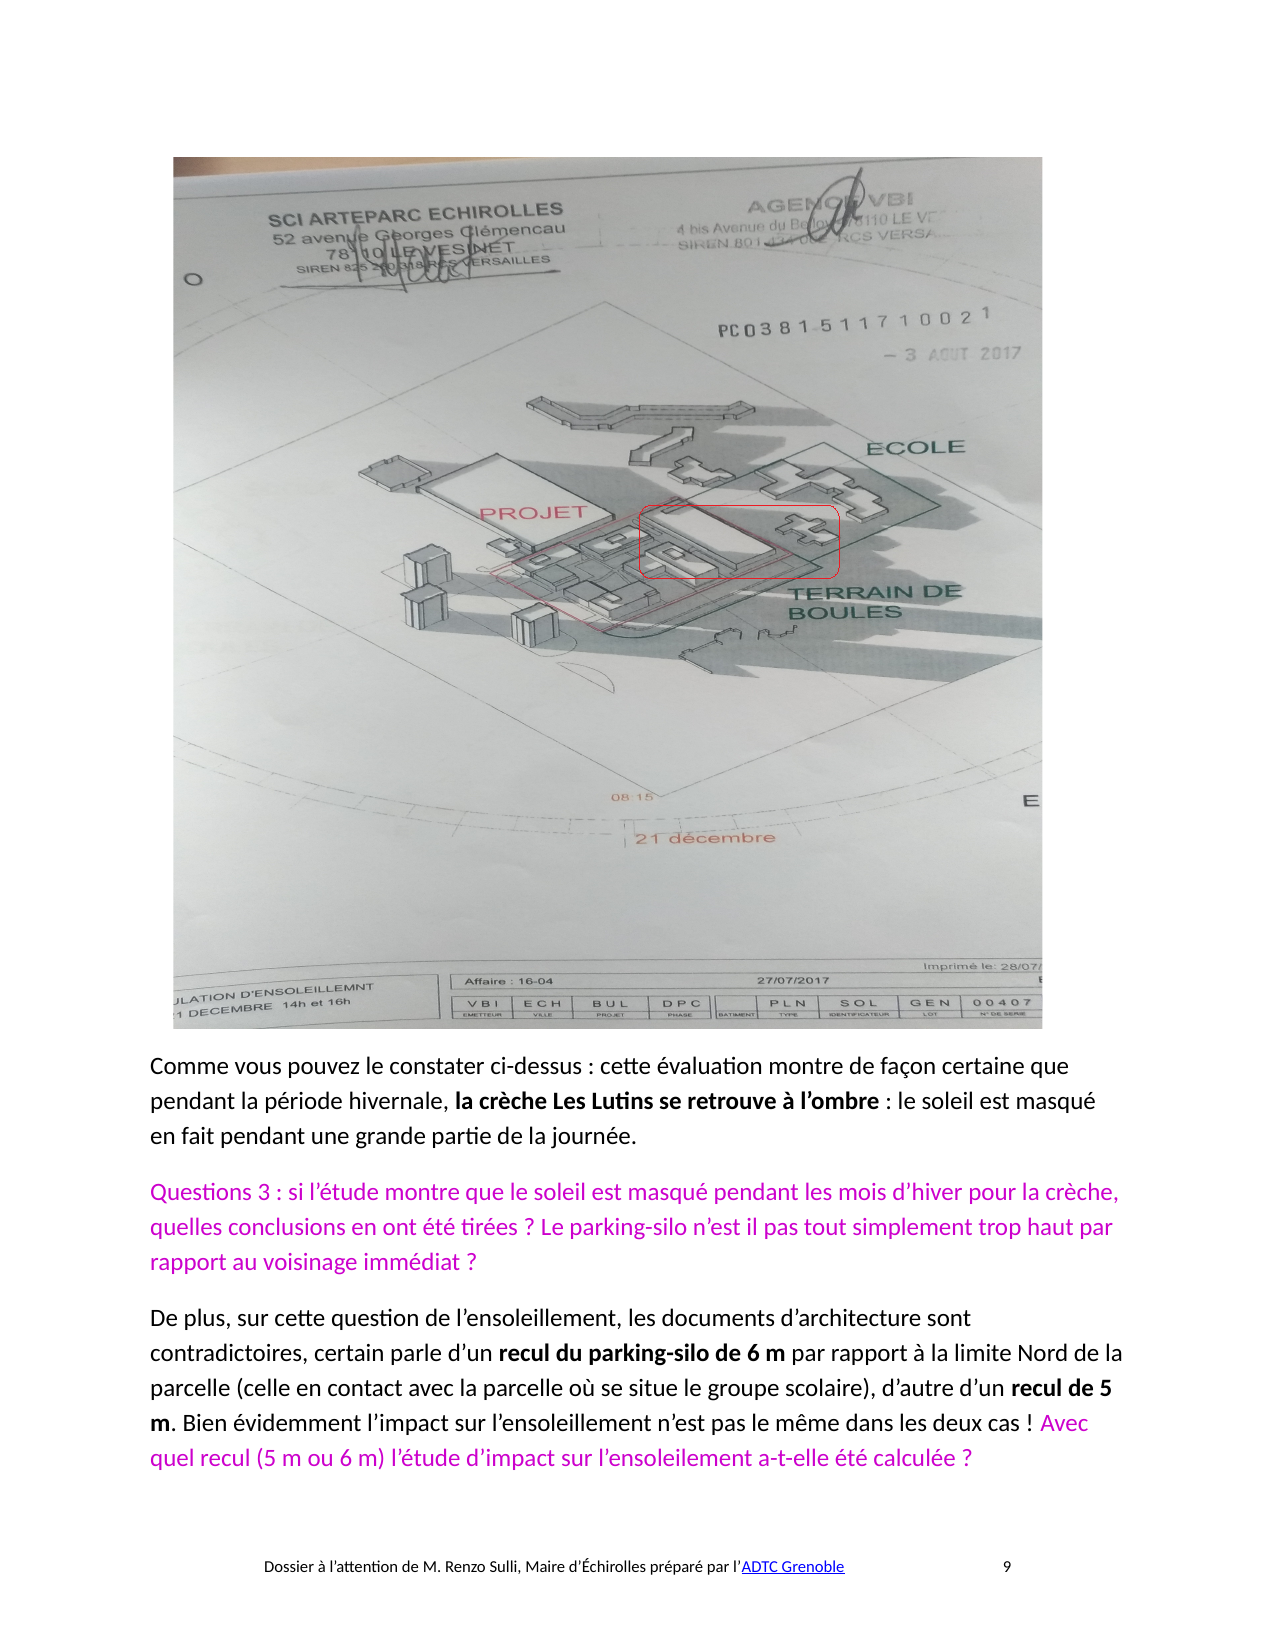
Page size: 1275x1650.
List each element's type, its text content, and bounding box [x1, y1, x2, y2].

text De plus, sur cette question de l’ensoleillement, les documents d’architecture sont contradictoires, certain parle d’un recul du parking-silo de 6 m par rapport à la limite Nord de la parcelle (celle en contact avec la parcelle où se situe le groupe scolaire), d’autre d’un recul de 5 m. Bien évidemment l’impact sur l’ensoleillement n’est pas le même dans les deux cas ! Avec quel recul (5 m ou 6 m) l’étude d’impact sur l’ensoleilement a-t-elle été calculée ? [150, 1302, 1125, 1472]
picture [173, 157, 1043, 1029]
text Comme vous pouvez le constater ci-dessus : cette évaluation montre de façon certaine que pendant la période hivernale, la crèche Les Lutins se retrouve à l’ombre : le soleil est masqué en fait pendant une grande partie de la journée. [150, 1050, 1125, 1151]
text Questions 3 : si l’étude montre que le soleil est masqué pendant les mois d’hiver pour la crèche, quelles conclusions en ont été tirées ? Le parking-silo n’est il pas tout simplement trop haut par rapport au voisinage immédiat ? [150, 1176, 1125, 1276]
